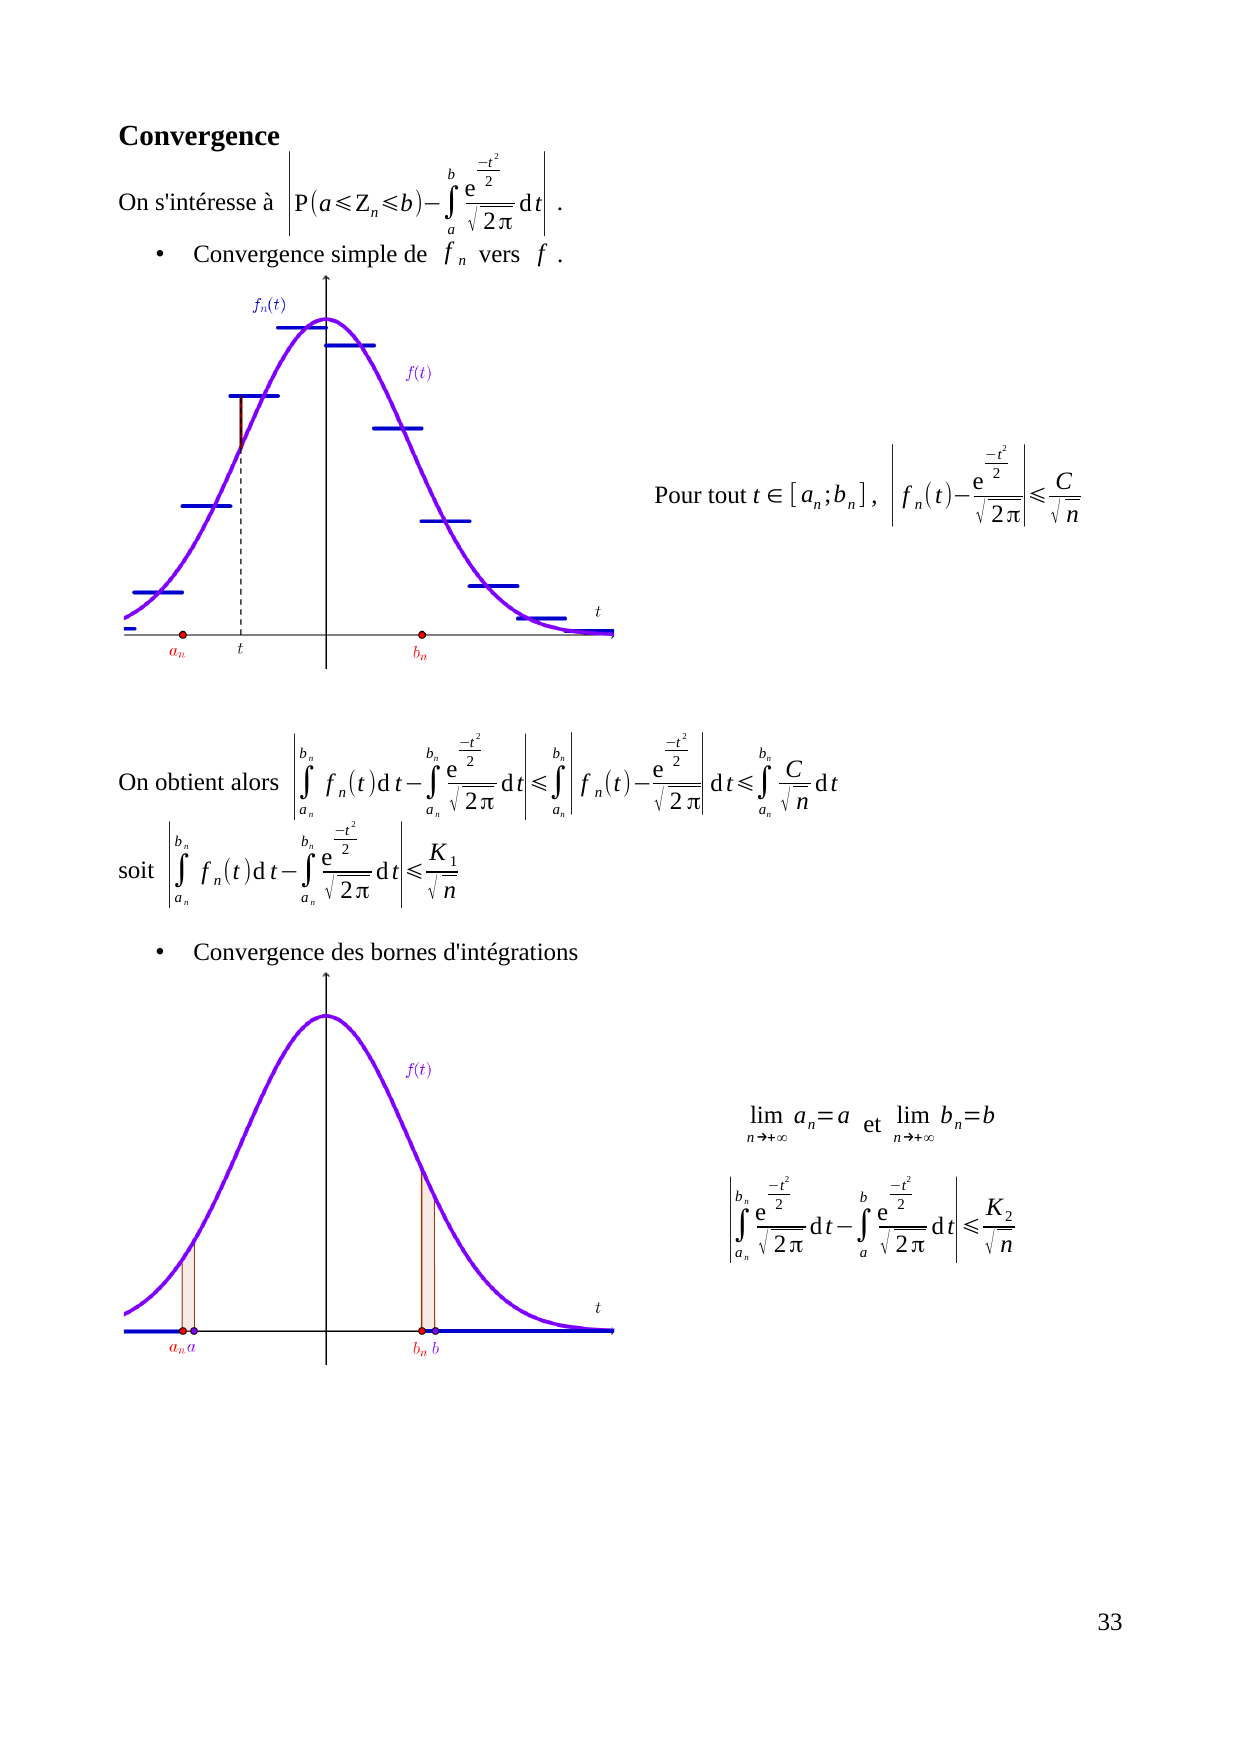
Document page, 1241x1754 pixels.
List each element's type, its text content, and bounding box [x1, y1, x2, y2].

text soit [118, 820, 1122, 908]
table_header [118, 966, 620, 1399]
text On s'intéresse à . [118, 152, 1122, 238]
list Convergence des bornes d'intégrations [156, 937, 1122, 966]
table_header Pour tout t ∈, [620, 269, 1122, 703]
list Convergence simple de vers . [156, 238, 1122, 269]
table_header et [620, 966, 1122, 1399]
table_header [118, 269, 620, 703]
text On obtient alors [118, 732, 1122, 820]
text Convergence [118, 118, 1122, 152]
